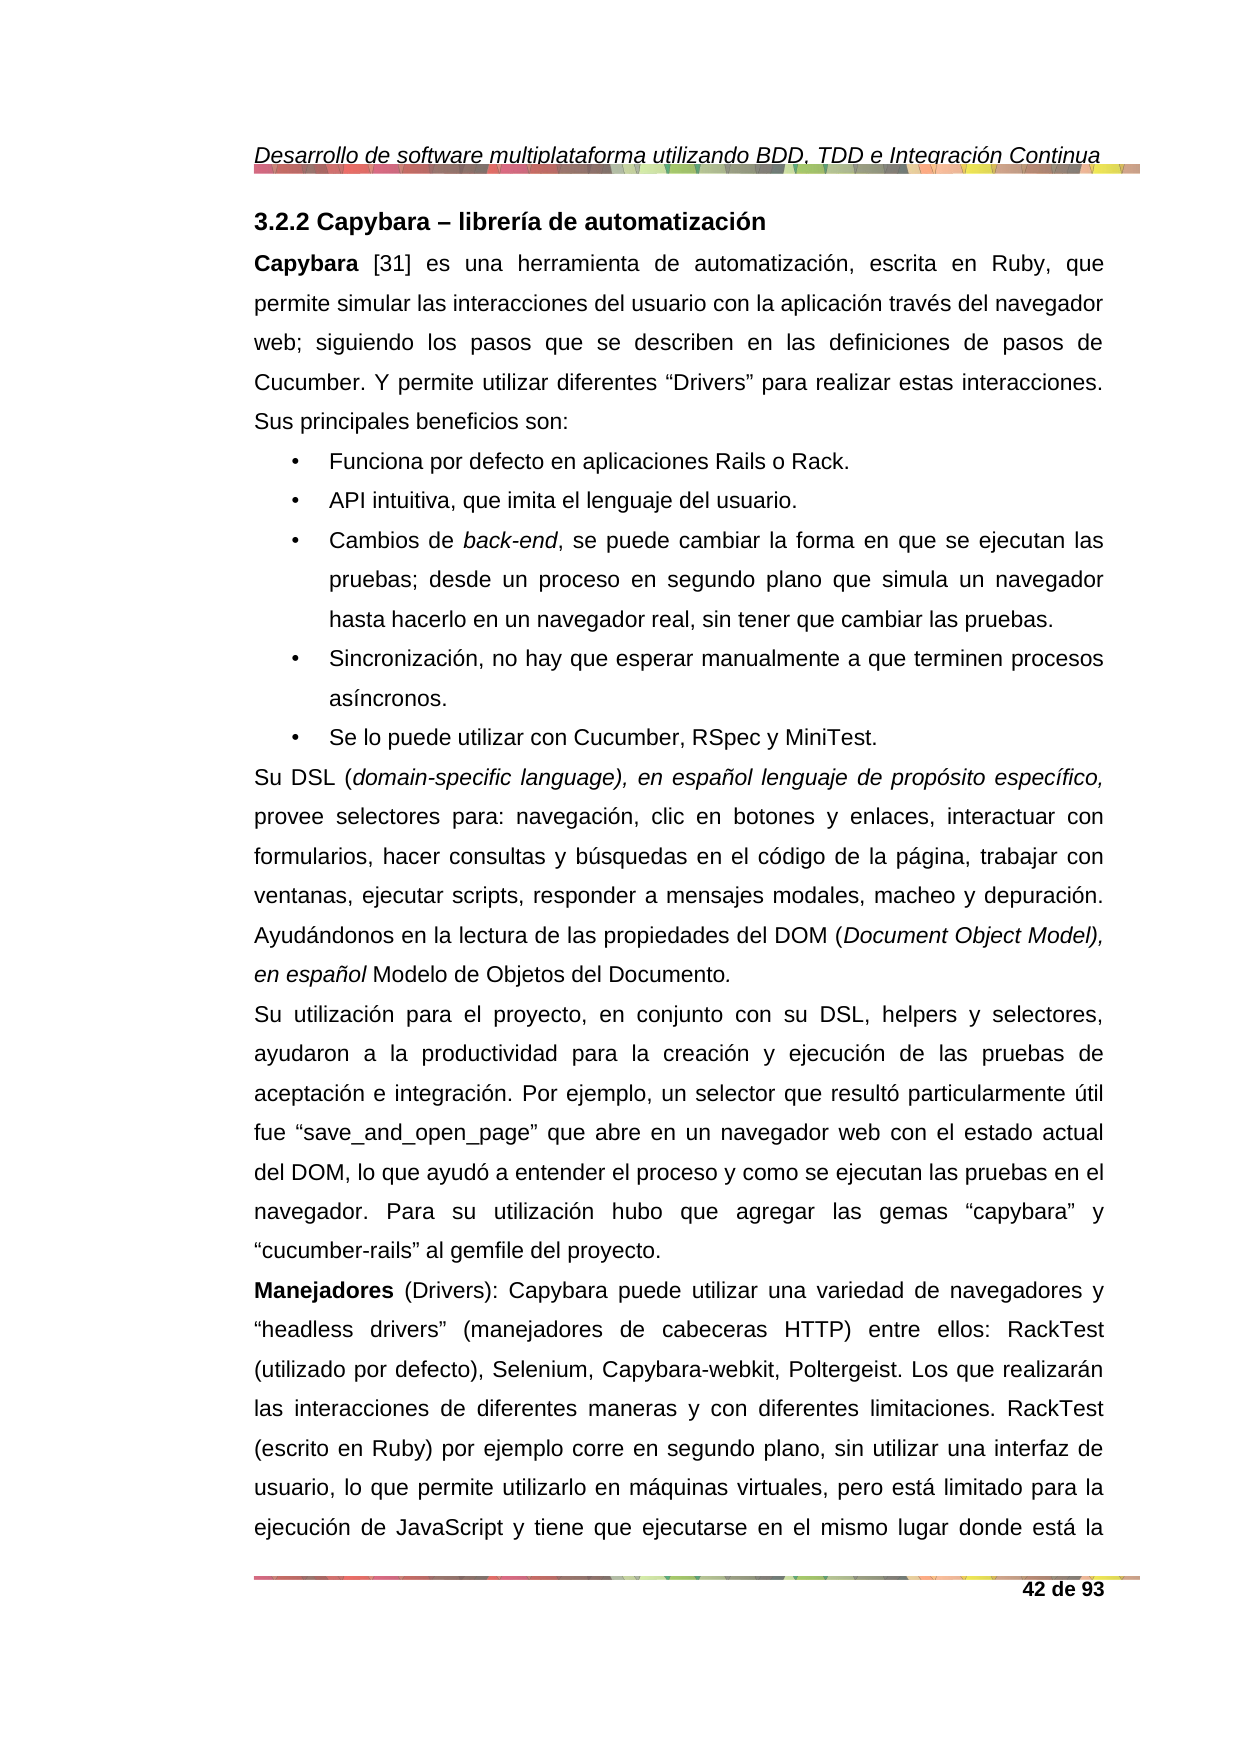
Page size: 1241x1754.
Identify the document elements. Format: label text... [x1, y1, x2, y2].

text Su DSL (domain-specific language), en español lenguaje de propósito específico, provee selectores para: navegación, clic en botones y enlaces, interactuar con formularios, hacer consultas y búsquedas en el código de la página, trabajar con ventanas, ejecutar scripts, responder a mensajes modales, macheo y depuración. Ayudándonos en la lectura de las propiedades del DOM (Document Object Model), en español Modelo de Objetos del Documento. [254, 764, 1104, 987]
list Sincronización, no hay que esperar manualmente a que terminen procesos asíncronos. [291, 645, 1104, 711]
text Capybara [31] es una herramienta de automatización, escrita en Ruby, que permite simular las interacciones del usuario con la aplicación través del navegador web; siguiendo los pasos que se describen en las definiciones de pasos de Cucumber. Y permite utilizar diferentes “Drivers” para realizar estas interacciones. Sus principales beneficios son: [254, 250, 1104, 435]
list Cambios de back-end, se puede cambiar la forma en que se ejecutan las pruebas; desde un proceso en segundo plano que simula un navegador hasta hacerlo en un navegador real, sin tener que cambiar las pruebas. [291, 527, 1104, 632]
list 3.2.2 Capybara – librería de automatización [254, 207, 1104, 236]
text Su utilización para el proyecto, en conjunto con su DSL, helpers y selectores, ayudaron a la productividad para la creación y ejecución de las pruebas de aceptación e integración. Por ejemplo, un selector que resultó particularmente útil fue “save_and_open_page” que abre en un navegador web con el estado actual del DOM, lo que ayudó a entender el proceso y como se ejecutan las pruebas en el navegador. Para su utilización hubo que agregar las gemas “capybara” y “cucumber-rails” al gemfile del proyecto. [254, 1001, 1104, 1264]
text Manejadores (Drivers): Capybara puede utilizar una variedad de navegadores y “headless drivers” (manejadores de cabeceras HTTP) entre ellos: RackTest (utilizado por defecto), Selenium, Capybara-webkit, Poltergeist. Los que realizarán las interacciones de diferentes maneras y con diferentes limitaciones. RackTest (escrito en Ruby) por ejemplo corre en segundo plano, sin utilizar una interfaz de usuario, lo que permite utilizarlo en máquinas virtuales, pero está limitado para la ejecución de JavaScript y tiene que ejecutarse en el mismo lugar donde está la [254, 1277, 1104, 1540]
list Se lo puede utilizar con Cucumber, RSpec y MiniTest. [291, 724, 1104, 751]
list API intuitiva, que imita el lenguaje del usuario. [291, 487, 1104, 514]
list Funciona por defecto en aplicaciones Rails o Rack. [291, 448, 1104, 474]
